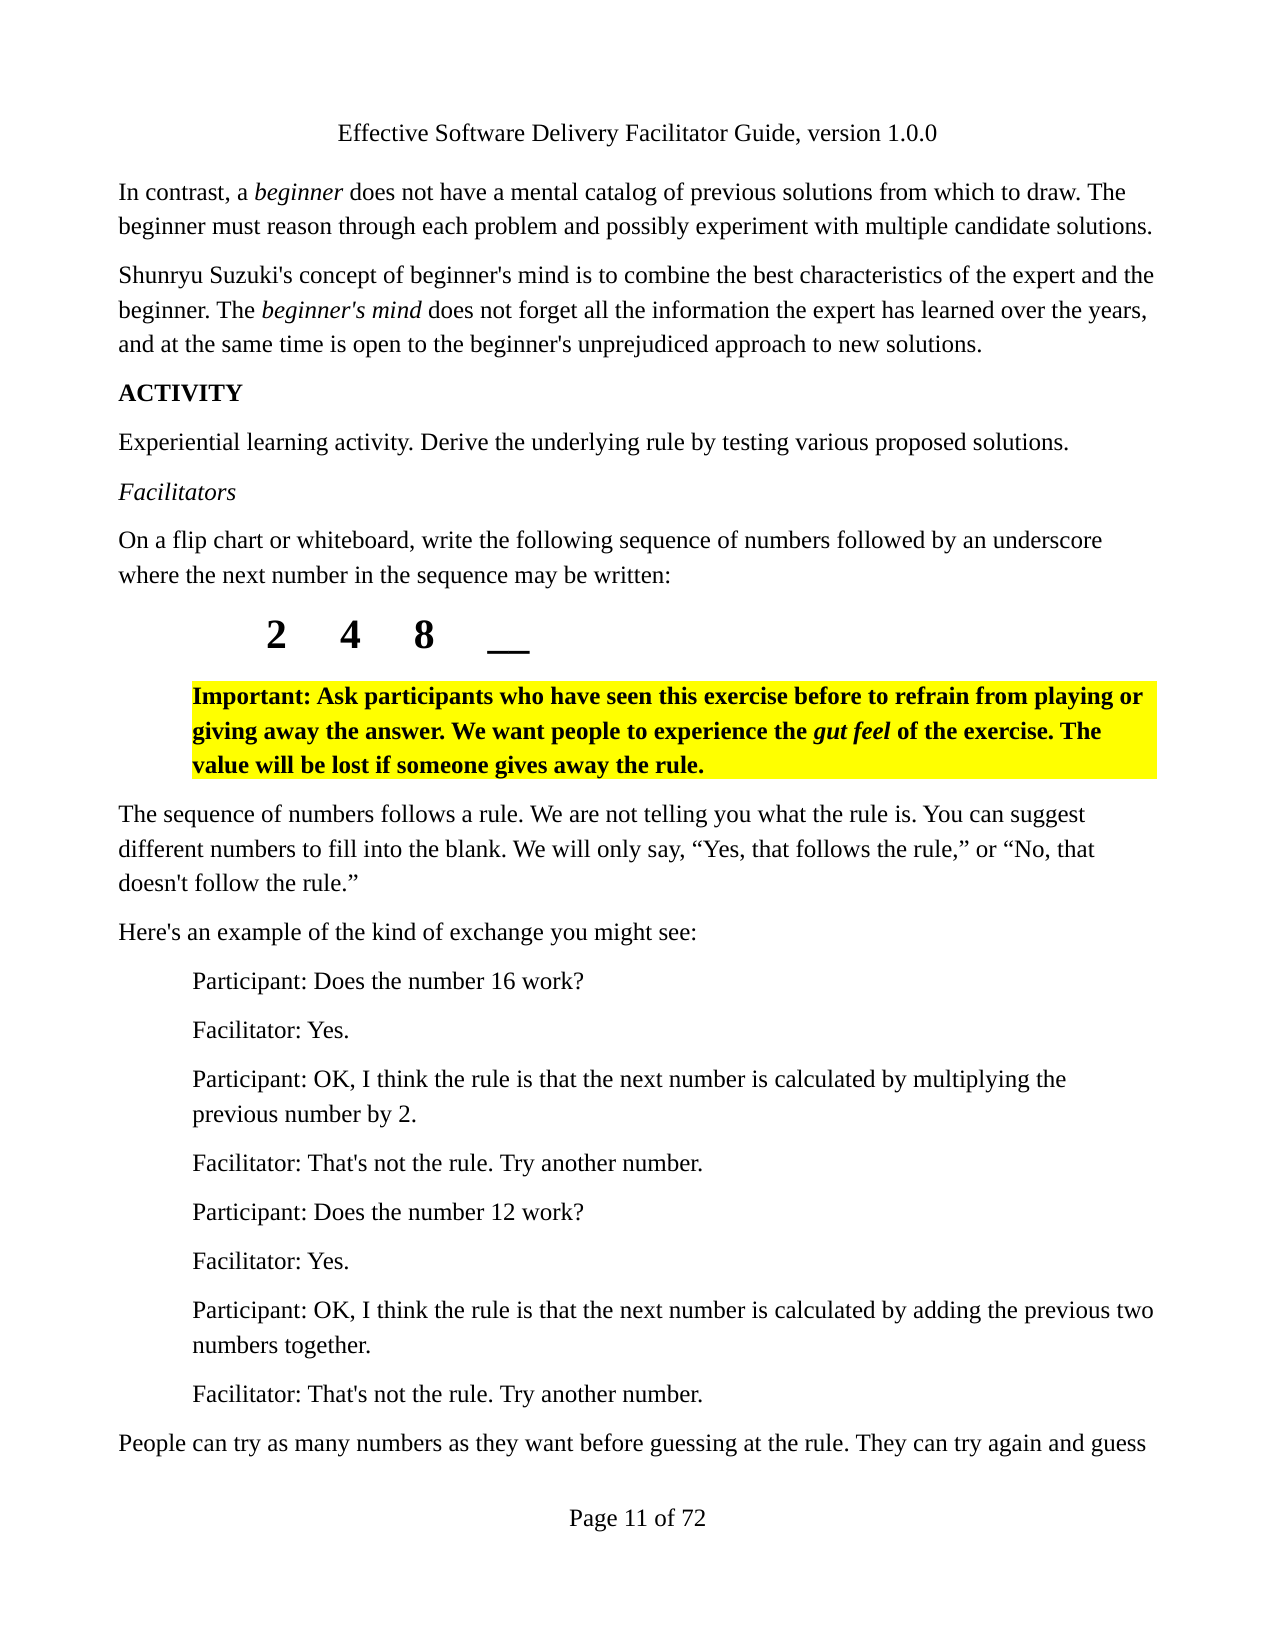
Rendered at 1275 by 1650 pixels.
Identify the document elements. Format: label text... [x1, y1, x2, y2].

text Facilitator: Yes. [192, 1246, 1157, 1275]
text Participant: Does the number 16 work? [192, 966, 1157, 995]
text Participant: OK, I think the rule is that the next number is calculated by multiplying the previous number by 2. [192, 1064, 1157, 1128]
text On a flip chart or whiteboard, write the following sequence of numbers followed by an underscore where the next number in the sequence may be written: [118, 526, 1157, 589]
text Important: Ask participants who have seen this exercise before to refrain from playing or giving away the answer. We want people to experience the gut feel of the exercise. The value will be lost if someone gives away the rule. [192, 681, 1157, 779]
text Facilitator: That's not the rule. Try another number. [192, 1379, 1157, 1407]
text Here's an example of the kind of exchange you might see: [118, 917, 1157, 946]
text ACTIVITY [118, 378, 1157, 407]
text Facilitators [118, 477, 1157, 505]
text People can try as many numbers as they want before guessing at the rule. They can try again and guess [118, 1428, 1157, 1457]
text Facilitator: That's not the rule. Try another number. [192, 1148, 1157, 1177]
text Participant: Does the number 12 work? [192, 1197, 1157, 1226]
text Facilitator: Yes. [192, 1015, 1157, 1044]
text Participant: OK, I think the rule is that the next number is calculated by adding the previous two numbers together. [192, 1295, 1157, 1358]
text Shunryu Suzuki's concept of beginner's mind is to combine the best characteristics of the expert and the beginner. The beginner's mind does not forget all the information the expert has learned over the years, and at the same time is open to the beginner's unprejudiced approach to new solutions. [118, 260, 1157, 358]
text Experiential learning activity. Derive the underlying rule by testing various proposed solutions. [118, 427, 1157, 456]
text The sequence of numbers follows a rule. We are not telling you what the rule is. You can suggest different numbers to fill into the blank. We will only say, “Yes, that follows the rule,” or “No, that doesn't follow the rule.” [118, 799, 1157, 897]
text In contrast, a beginner does not have a mental catalog of previous solutions from which to draw. The beginner must reason through each problem and possibly experiment with multiple candidate solutions. [118, 177, 1157, 240]
text 2 4 8 __ [118, 609, 1157, 657]
